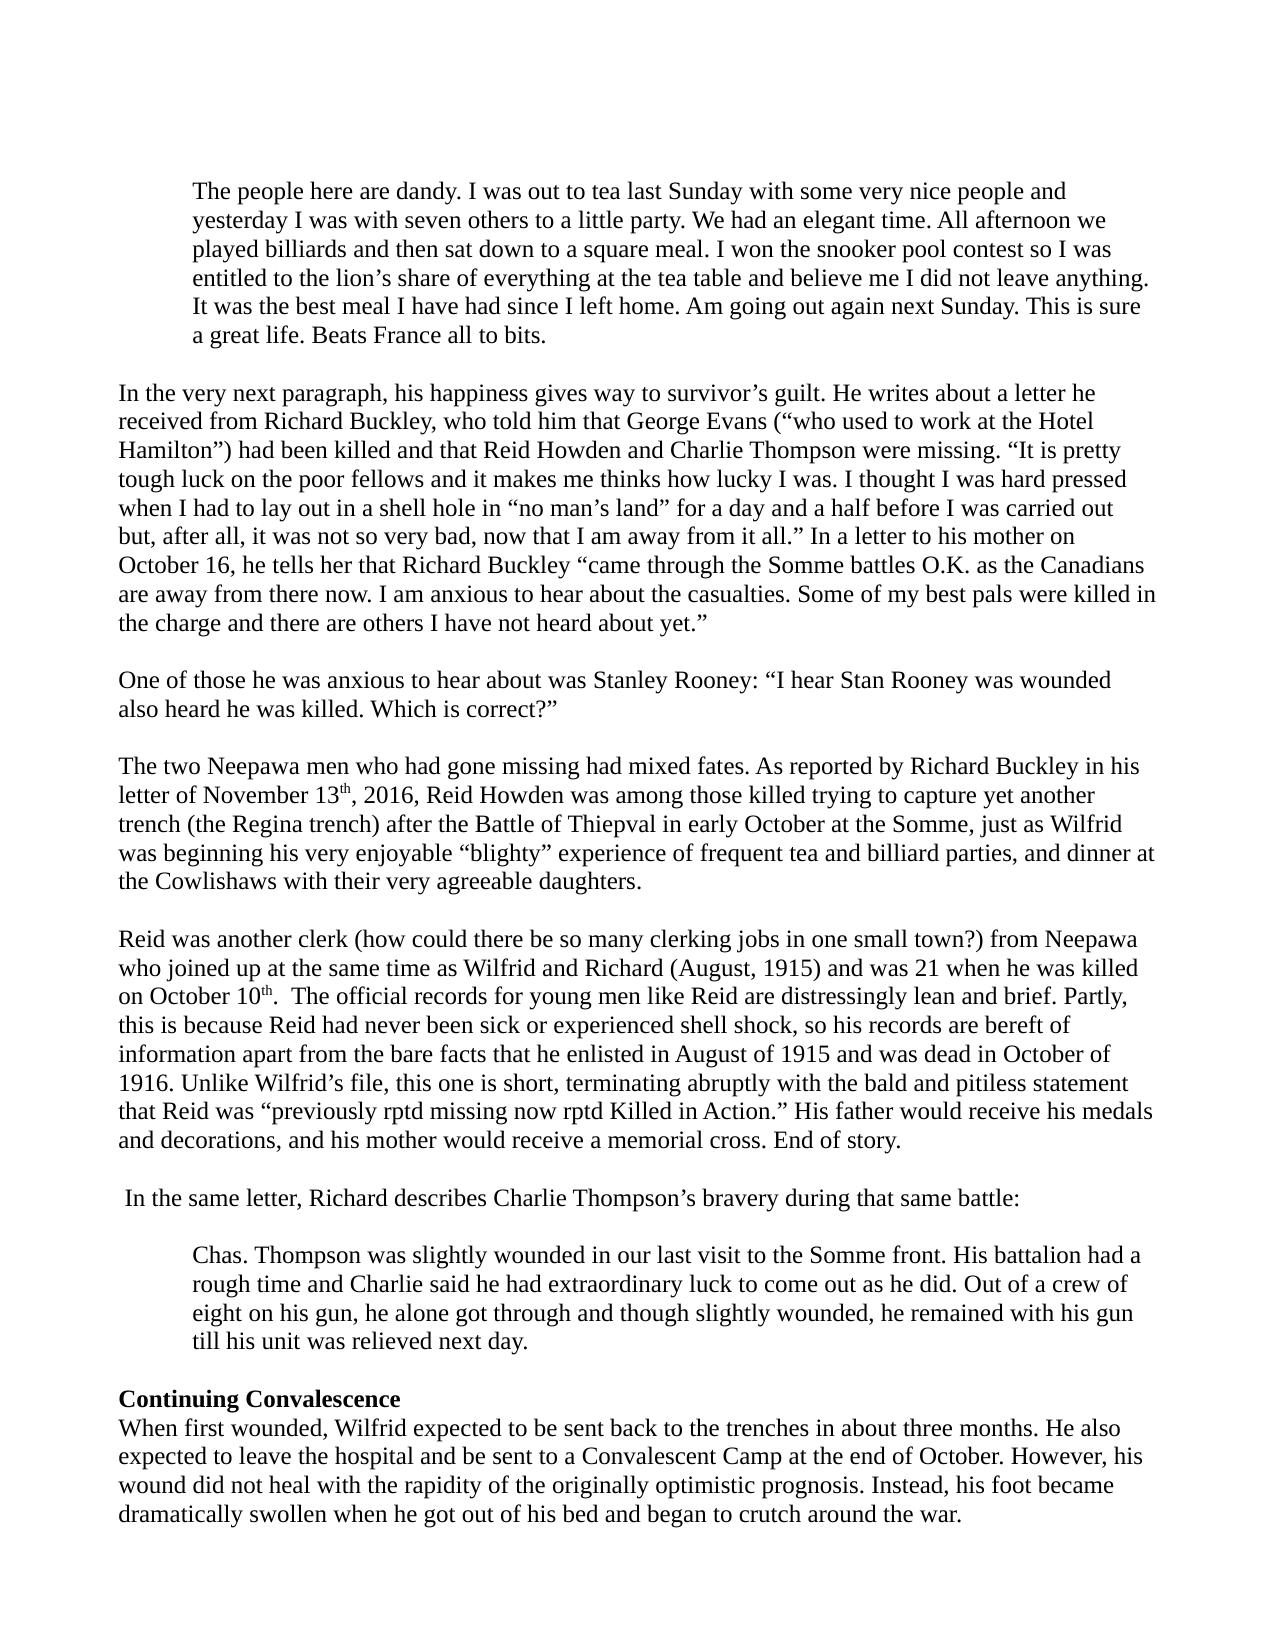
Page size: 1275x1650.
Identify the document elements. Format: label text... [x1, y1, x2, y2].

text The people here are dandy. I was out to tea last Sunday with some very nice people and yesterday I was with seven others to a little party. We had an elegant time. All afternoon we played billiards and then sat down to a square meal. I won the snooker pool contest so I was entitled to the lion’s share of everything at the tea table and believe me I did not leave anything. It was the best meal I have had since I left home. Am going out again next Sunday. This is sure a great life. Beats France all to bits. [192, 176, 1157, 349]
text When first wounded, Wilfrid expected to be sent back to the trenches in about three months. He also expected to leave the hospital and be sent to a Convalescent Camp at the end of October. However, his wound did not heal with the rapidity of the originally optimistic prognosis. Instead, his foot became dramatically swollen when he got out of his bed and began to crutch around the war. [118, 1413, 1157, 1528]
text One of those he was anxious to hear about was Stanley Rooney: “I hear Stan Rooney was wounded also heard he was killed. Which is correct?” [118, 665, 1157, 723]
text Reid was another clerk (how could there be so many clerking jobs in one small town?) from Neepawa who joined up at the same time as Wilfrid and Richard (August, 1915) and was 21 when he was killed on October 10th. The official records for young men like Reid are distressingly lean and brief. Partly, this is because Reid had never been sick or experienced shell shock, so his records are bereft of information apart from the bare facts that he enlisted in August of 1915 and was dead in October of 1916. Unlike Wilfrid’s file, this one is short, terminating abruptly with the bald and pitiless statement that Reid was “previously rptd missing now rptd Killed in Action.” His father would receive his medals and decorations, and his mother would receive a memorial cross. End of story. [118, 924, 1157, 1154]
text The two Neepawa men who had gone missing had mixed fates. As reported by Richard Buckley in his letter of November 13th, 2016, Reid Howden was among those killed trying to capture yet another trench (the Regina trench) after the Battle of Thiepval in early October at the Somme, just as Wilfrid was beginning his very enjoyable “blighty” experience of frequent tea and billiard parties, and dinner at the Cowlishaws with their very agreeable daughters. [118, 751, 1157, 895]
text In the very next paragraph, his happiness gives way to survivor’s guilt. He writes about a letter he received from Richard Buckley, who told him that George Evans (“who used to work at the Hotel Hamilton”) had been killed and that Reid Howden and Charlie Thompson were missing. “It is pretty tough luck on the poor fellows and it makes me thinks how lucky I was. I thought I was hard pressed when I had to lay out in a shell hole in “no man’s land” for a day and a half before I was carried out but, after all, it was not so very bad, now that I am away from it all.” In a letter to his mother on October 16, he tells her that Richard Buckley “came through the Somme battles O.K. as the Canadians are away from there now. I am anxious to hear about the casualties. Some of my best pals were killed in the charge and there are others I have not heard about yet.” [118, 378, 1157, 636]
text Chas. Thompson was slightly wounded in our last visit to the Somme front. His battalion had a rough time and Charlie said he had extraordinary luck to come out as he did. Out of a crew of eight on his gun, he alone got through and though slightly wounded, he remained with his gun till his unit was relieved next day. [192, 1240, 1157, 1355]
text Continuing Convalescence [118, 1384, 1157, 1413]
text In the same letter, Richard describes Charlie Thompson’s bravery during that same battle: [118, 1183, 1157, 1211]
